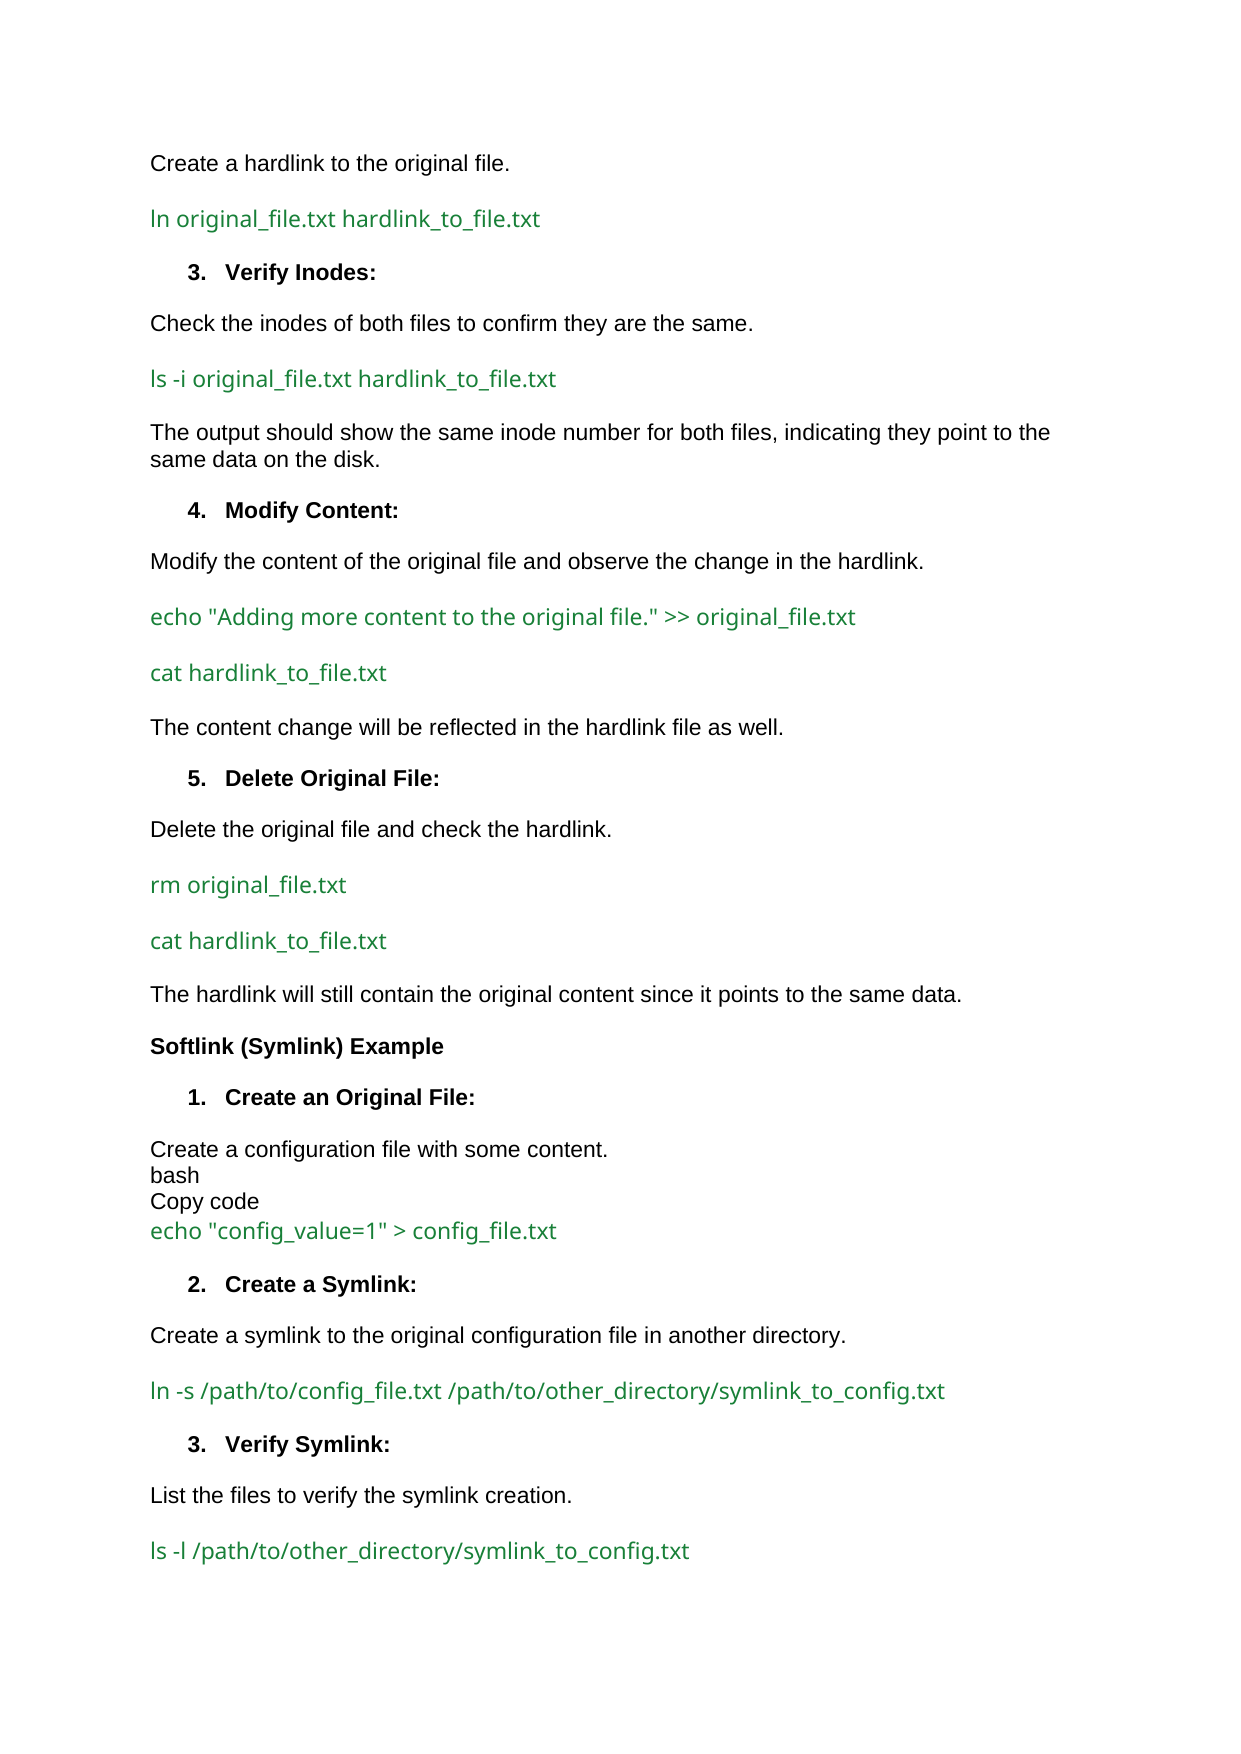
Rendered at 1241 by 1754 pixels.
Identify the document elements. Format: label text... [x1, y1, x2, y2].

list Create a Symlink: [187, 1271, 1090, 1297]
text Create a symlink to the original configuration file in another directory. ln -s /path/to/config_file.txt /path/to/other_directory/symlink_to_config.txt [150, 1322, 1090, 1406]
text Create a configuration file with some content. bash Copy code echo "config_value=1" > config_file.txt [150, 1136, 1090, 1246]
text The output should show the same inode number for both files, indicating they point to the same data on the disk. [150, 419, 1090, 472]
text Delete the original file and check the hardlink. rm original_file.txt [150, 816, 1090, 900]
text Modify the content of the original file and observe the change in the hardlink. echo "Adding more content to the original file." >> original_file.txt [150, 548, 1090, 632]
text Create a hardlink to the original file. ln original_file.txt hardlink_to_file.txt [150, 150, 1090, 234]
list Verify Inodes: [187, 259, 1090, 285]
list Verify Symlink: [187, 1431, 1090, 1457]
subtitle Softlink (Symlink) Example [150, 1033, 1090, 1059]
text Check the inodes of both files to confirm they are the same. ls -i original_file.txt hardlink_to_file.txt [150, 310, 1090, 394]
list Modify Content: [187, 497, 1090, 523]
text List the files to verify the symlink creation. ls -l /path/to/other_directory/symlink_to_config.txt [150, 1482, 1090, 1566]
list Delete Original File: [187, 765, 1090, 791]
text cat hardlink_to_file.txt [150, 657, 1090, 688]
list Create an Original File: [187, 1084, 1090, 1111]
text cat hardlink_to_file.txt [150, 925, 1090, 956]
text The hardlink will still contain the original content since it points to the same data. [150, 981, 1090, 1008]
text The content change will be reflected in the hardlink file as well. [150, 713, 1090, 740]
